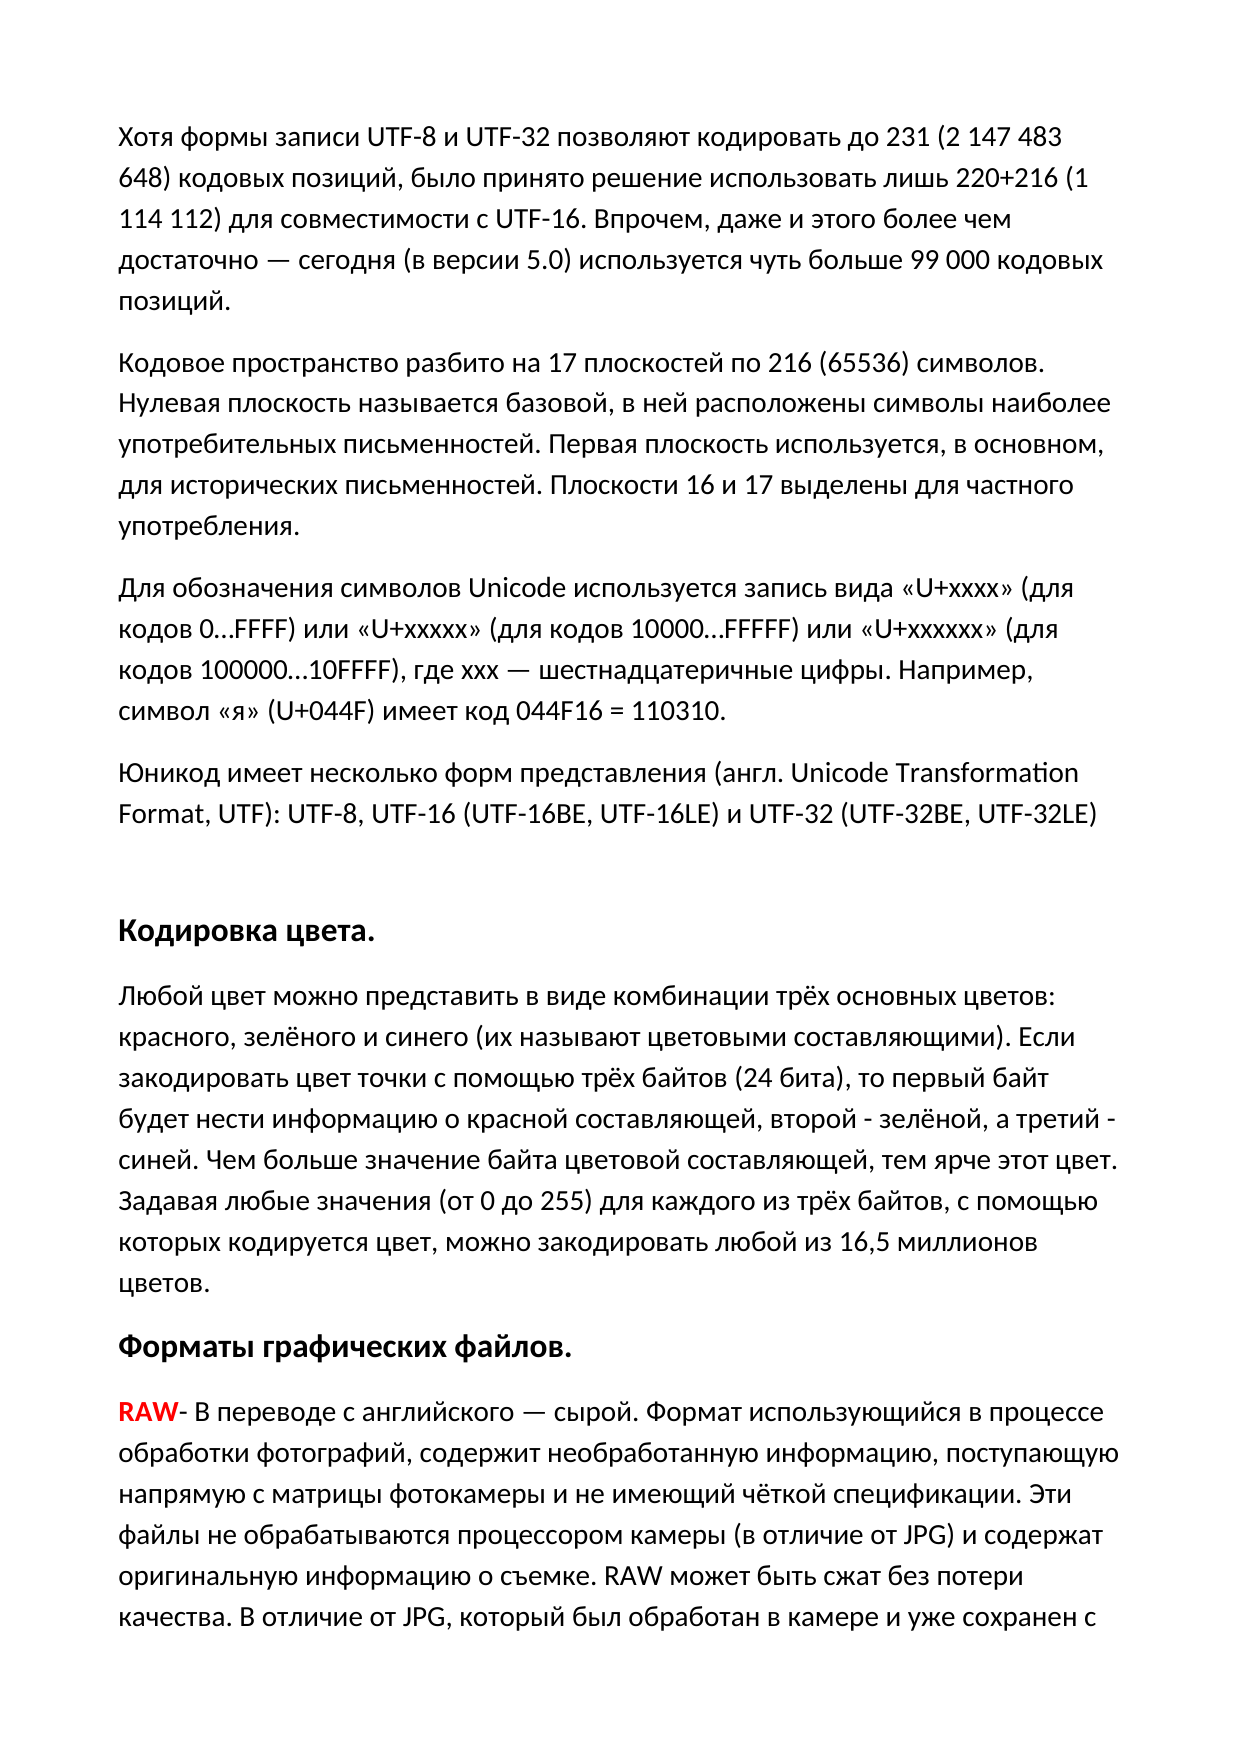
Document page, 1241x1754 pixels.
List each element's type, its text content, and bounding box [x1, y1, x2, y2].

text Любой цвет можно представить в виде комбинации трёх основных цветов: красного, зелёного и синего (их называют цветовыми составляющими). Если закодировать цвет точки с помощью трёх байтов (24 бита), то первый байт будет нести информацию о красной составляющей, второй - зелёной, а третий - синей. Чем больше значение байта цветовой составляющей, тем ярче этот цвет. Задавая любые значения (от 0 до 255) для каждого из трёх байтов, с помощью которых кодируется цвет, можно закодировать любой из 16,5 миллионов цветов. [118, 977, 1122, 1299]
text Хотя формы записи UTF-8 и UTF-32 позволяют кодировать до 231 (2 147 483 648) кодовых позиций, было принято решение использовать лишь 220+216 (1 114 112) для совместимости с UTF-16. Впрочем, даже и этого более чем достаточно — сегодня (в версии 5.0) используется чуть больше 99 000 кодовых позиций. [118, 118, 1122, 317]
text Форматы графических файлов. [118, 1325, 1122, 1366]
text Юникод имеет несколько форм представления (англ. Unicode Transformation Format, UTF): UTF-8, UTF-16 (UTF-16BE, UTF-16LE) и UTF-32 (UTF-32BE, UTF-32LE) [118, 754, 1122, 830]
text Кодовое пространство разбито на 17 плоскостей по 216 (65536) символов. Нулевая плоскость называется базовой, в ней расположены символы наиболее употребительных письменностей. Первая плоскость используется, в основном, для исторических письменностей. Плоскости 16 и 17 выделены для частного употребления. [118, 344, 1122, 543]
text Для обозначения символов Unicode используется запись вида «U+xxxx» (для кодов 0…FFFF) или «U+xxxxx» (для кодов 10000…FFFFF) или «U+xxxxxx» (для кодов 100000…10FFFF), где xxx — шестнадцатеричные цифры. Например, символ «я» (U+044F) имеет код 044F16 = 110310. [118, 569, 1122, 728]
text RAW- В переводе с английского — сырой. Формат использующийся в процессе обработки фотографий, содержит необработанную информацию, поступающую напрямую с матрицы фотокамеры и не имеющий чёткой спецификации. Эти файлы не обрабатываются процессором камеры (в отличие от JPG) и содержат оригинальную информацию о съемке. RAW может быть сжат без потери качества. В отличие от JPG, который был обработан в камере и уже сохранен с [118, 1393, 1122, 1633]
text Кодировка цвета. [118, 909, 1122, 950]
